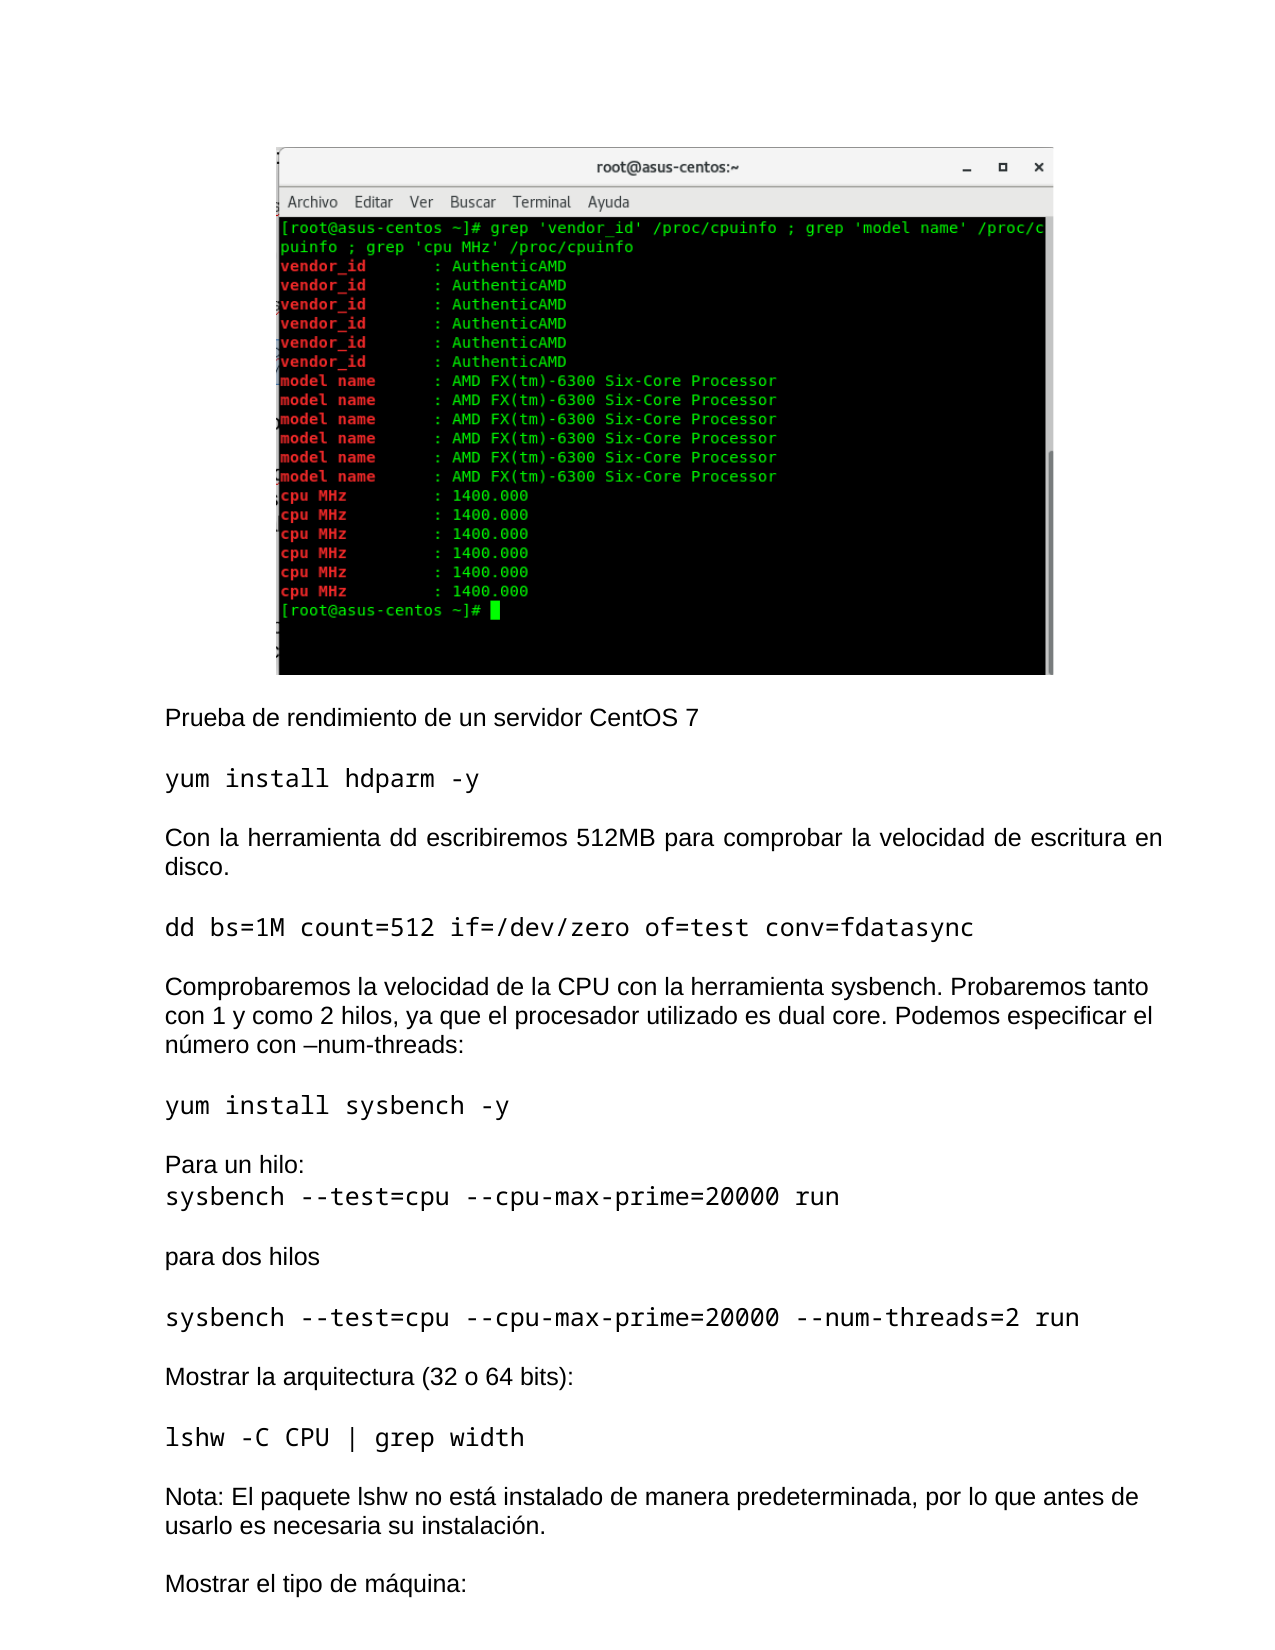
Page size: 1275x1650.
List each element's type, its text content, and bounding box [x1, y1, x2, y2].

text yum install hdparm -y [164, 761, 1164, 794]
text yum install sysbench -y [164, 1087, 1164, 1121]
text sysbench --test=cpu --cpu-max-prime=20000 run [164, 1179, 1164, 1213]
text para dos hilos [164, 1242, 1164, 1271]
text Mostrar el tipo de máquina: [164, 1569, 1164, 1597]
text lshw -C CPU | grep width [164, 1419, 1164, 1454]
text Para un hilo: [164, 1150, 1164, 1179]
text Comprobaremos la velocidad de la CPU con la herramienta sysbench. Probaremos tanto con 1 y como 2 hilos, ya que el procesador utilizado es dual core. Podemos especificar el número con –num-threads: [164, 972, 1164, 1059]
text Prueba de rendimiento de un servidor CentOS 7 [164, 703, 1164, 732]
text dd bs=1M count=512 if=/dev/zero of=test conv=fdatasync [164, 909, 1164, 944]
text Con la herramienta dd escribiremos 512MB para comprobar la velocidad de escritura en disco. [164, 823, 1164, 881]
picture [276, 147, 1054, 675]
text sysbench --test=cpu --cpu-max-prime=20000 --num-threads=2 run [164, 1299, 1164, 1333]
text Mostrar la arquitectura (32 o 64 bits): [164, 1362, 1164, 1391]
text Nota: El paquete lshw no está instalado de manera predeterminada, por lo que antes de usarlo es necesaria su instalación. [164, 1482, 1164, 1540]
